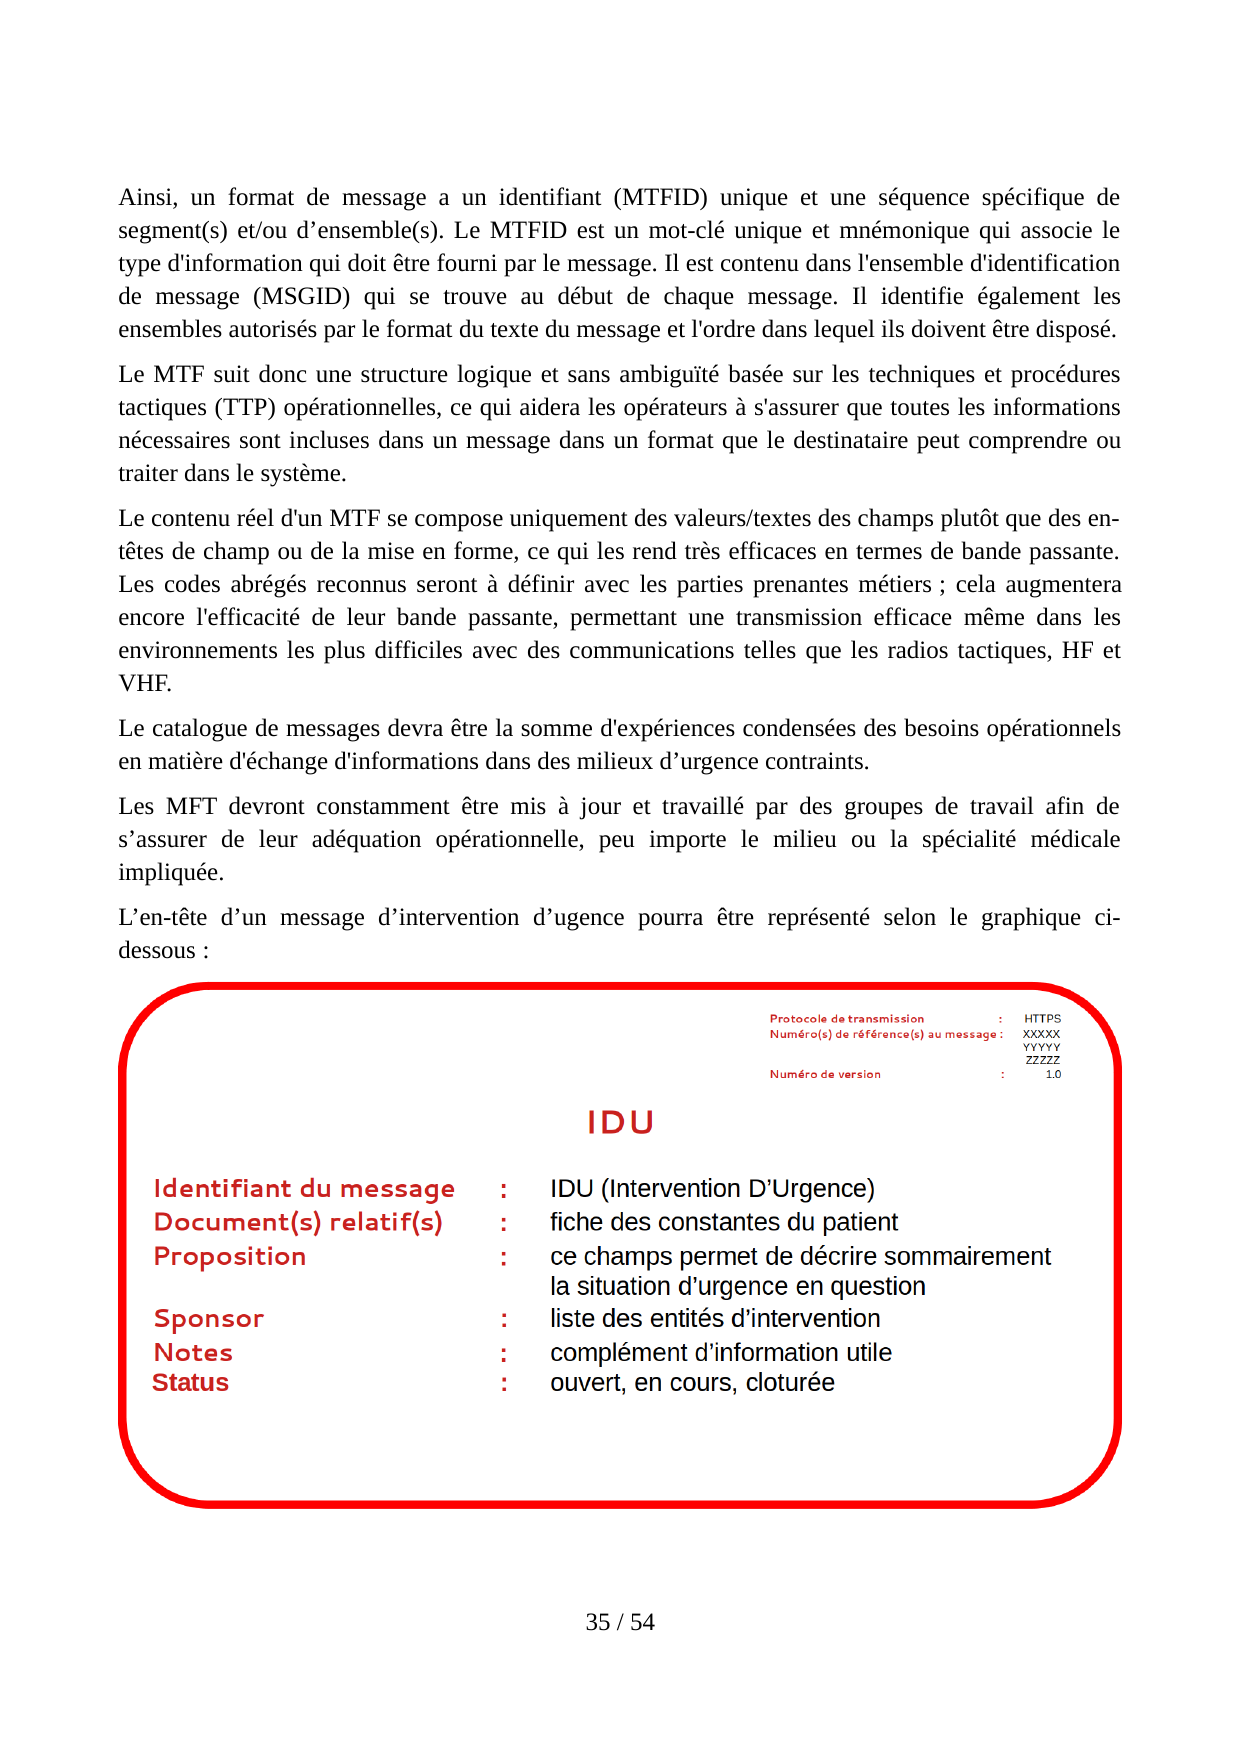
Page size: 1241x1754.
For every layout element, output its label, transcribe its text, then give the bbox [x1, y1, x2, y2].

text Le MTF suit donc une structure logique et sans ambiguïté basée sur les techniques et procédures tactiques (TTP) opérationnelles, ce qui aidera les opérateurs à s'assurer que toutes les informations nécessaires sont incluses dans un message dans un format que le destinataire peut comprendre ou traiter dans le système. [118, 359, 1122, 487]
text Ainsi, un format de message a un identifiant (MTFID) unique et une séquence spécifique de segment(s) et/ou d’ensemble(s). Le MTFID est un mot-clé unique et mnémonique qui associe le type d'information qui doit être fourni par le message. Il est contenu dans l'ensemble d'identification de message (MSGID) qui se trouve au début de chaque message. Il identifie également les ensembles autorisés par le format du texte du message et l'ordre dans lequel ils doivent être disposé. [118, 182, 1122, 343]
picture [118, 980, 1123, 1511]
text Le contenu réel d'un MTF se compose uniquement des valeurs/textes des champs plutôt que des en-têtes de champ ou de la mise en forme, ce qui les rend très efficaces en termes de bande passante. Les codes abrégés reconnus seront à définir avec les parties prenantes métiers ; cela augmentera encore l'efficacité de leur bande passante, permettant une transmission efficace même dans les environnements les plus difficiles avec des communications telles que les radios tactiques, HF et VHF. [118, 503, 1122, 697]
text Le catalogue de messages devra être la somme d'expériences condensées des besoins opérationnels en matière d'échange d'informations dans des milieux d’urgence contraints. [118, 713, 1122, 775]
text Les MFT devront constamment être mis à jour et travaillé par des groupes de travail afin de s’assurer de leur adéquation opérationnelle, peu importe le milieu ou la spécialité médicale impliquée. [118, 791, 1122, 886]
text L’en-tête d’un message d’intervention d’ugence pourra être représenté selon le graphique ci-dessous : [118, 902, 1122, 964]
